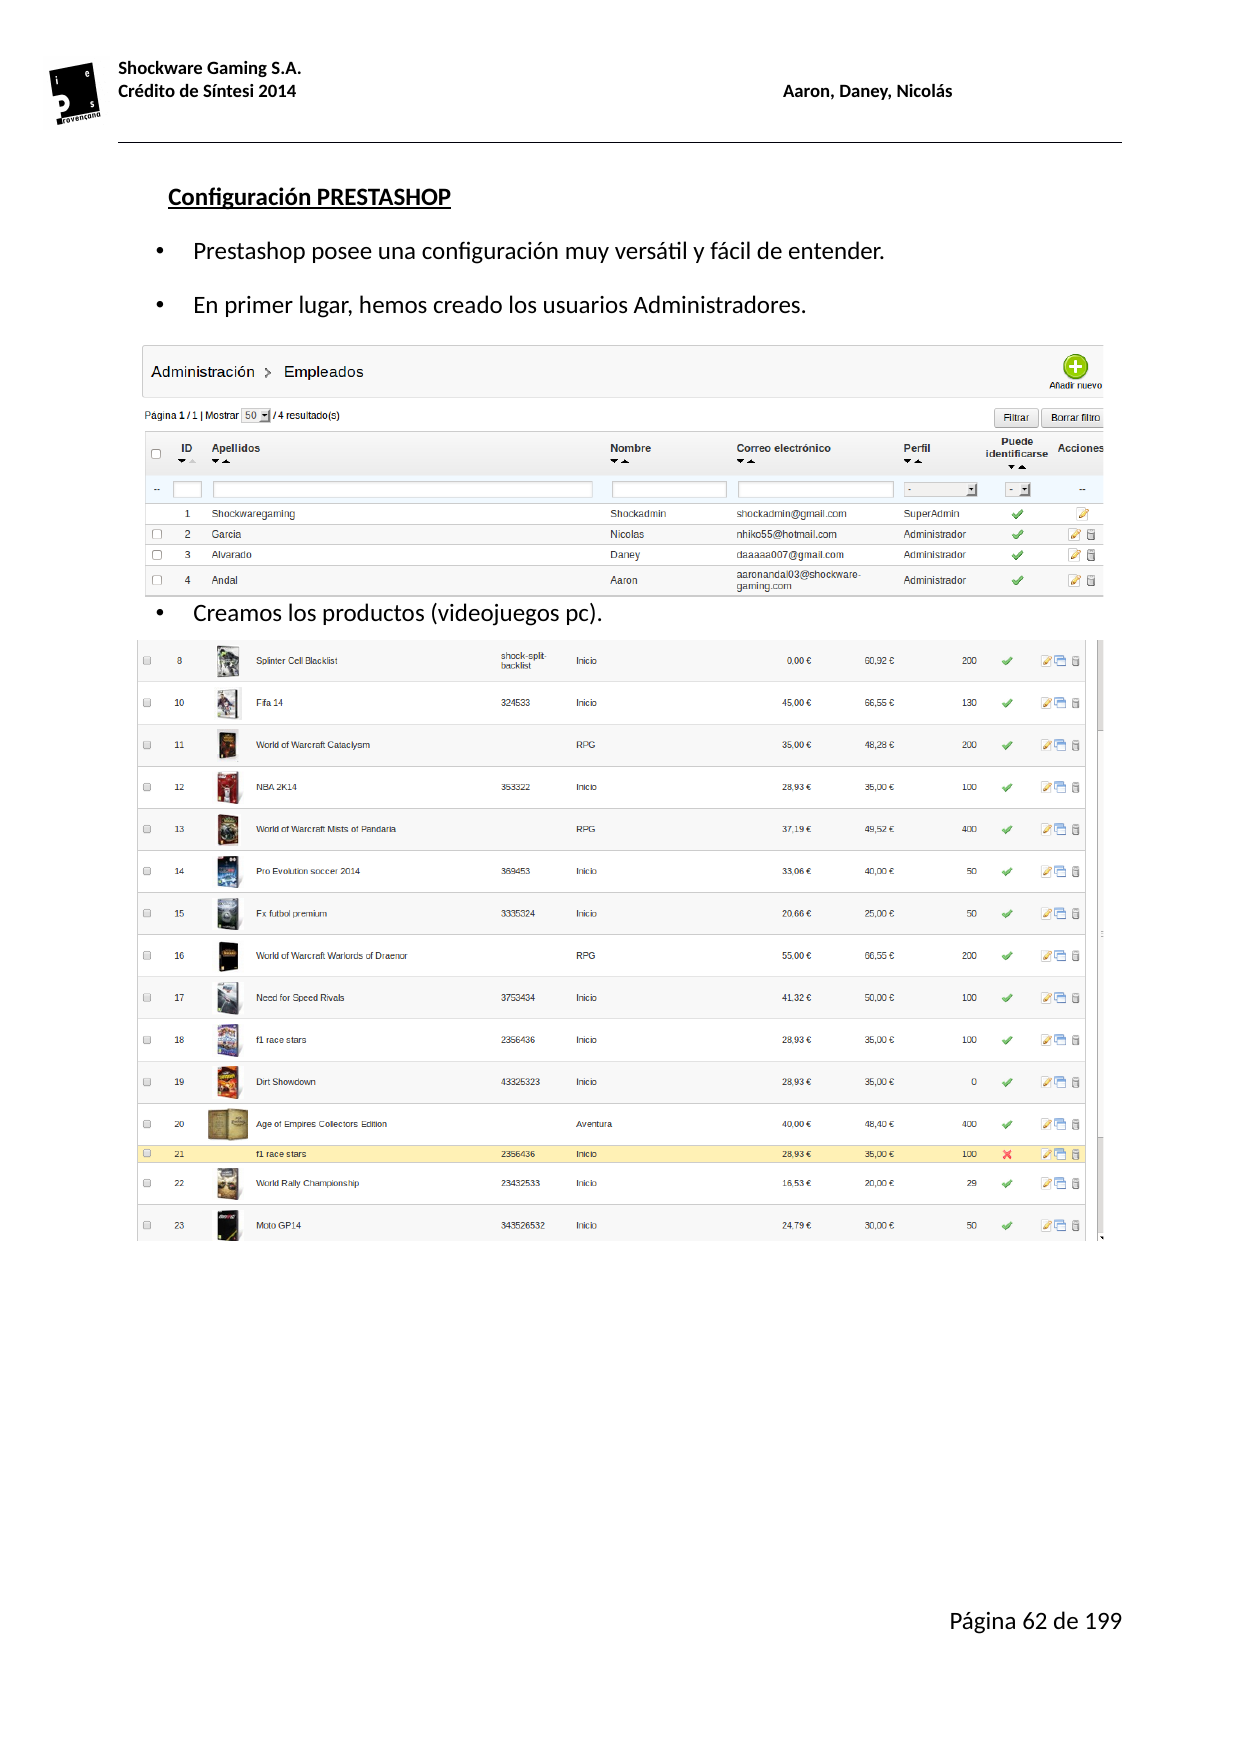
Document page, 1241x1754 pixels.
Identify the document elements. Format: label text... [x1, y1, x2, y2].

list Creamos los productos (videojuegos pc). [156, 343, 1122, 628]
list En primer lugar, hemos creado los usuarios Administradores. [156, 289, 1122, 320]
text Configuración PRESTASHOP [118, 181, 1122, 212]
picture [136, 640, 1104, 1241]
list Prestashop posee una configuración muy versátil y fácil de entender. [156, 235, 1122, 266]
picture [136, 343, 1104, 598]
picture [43, 56, 110, 130]
